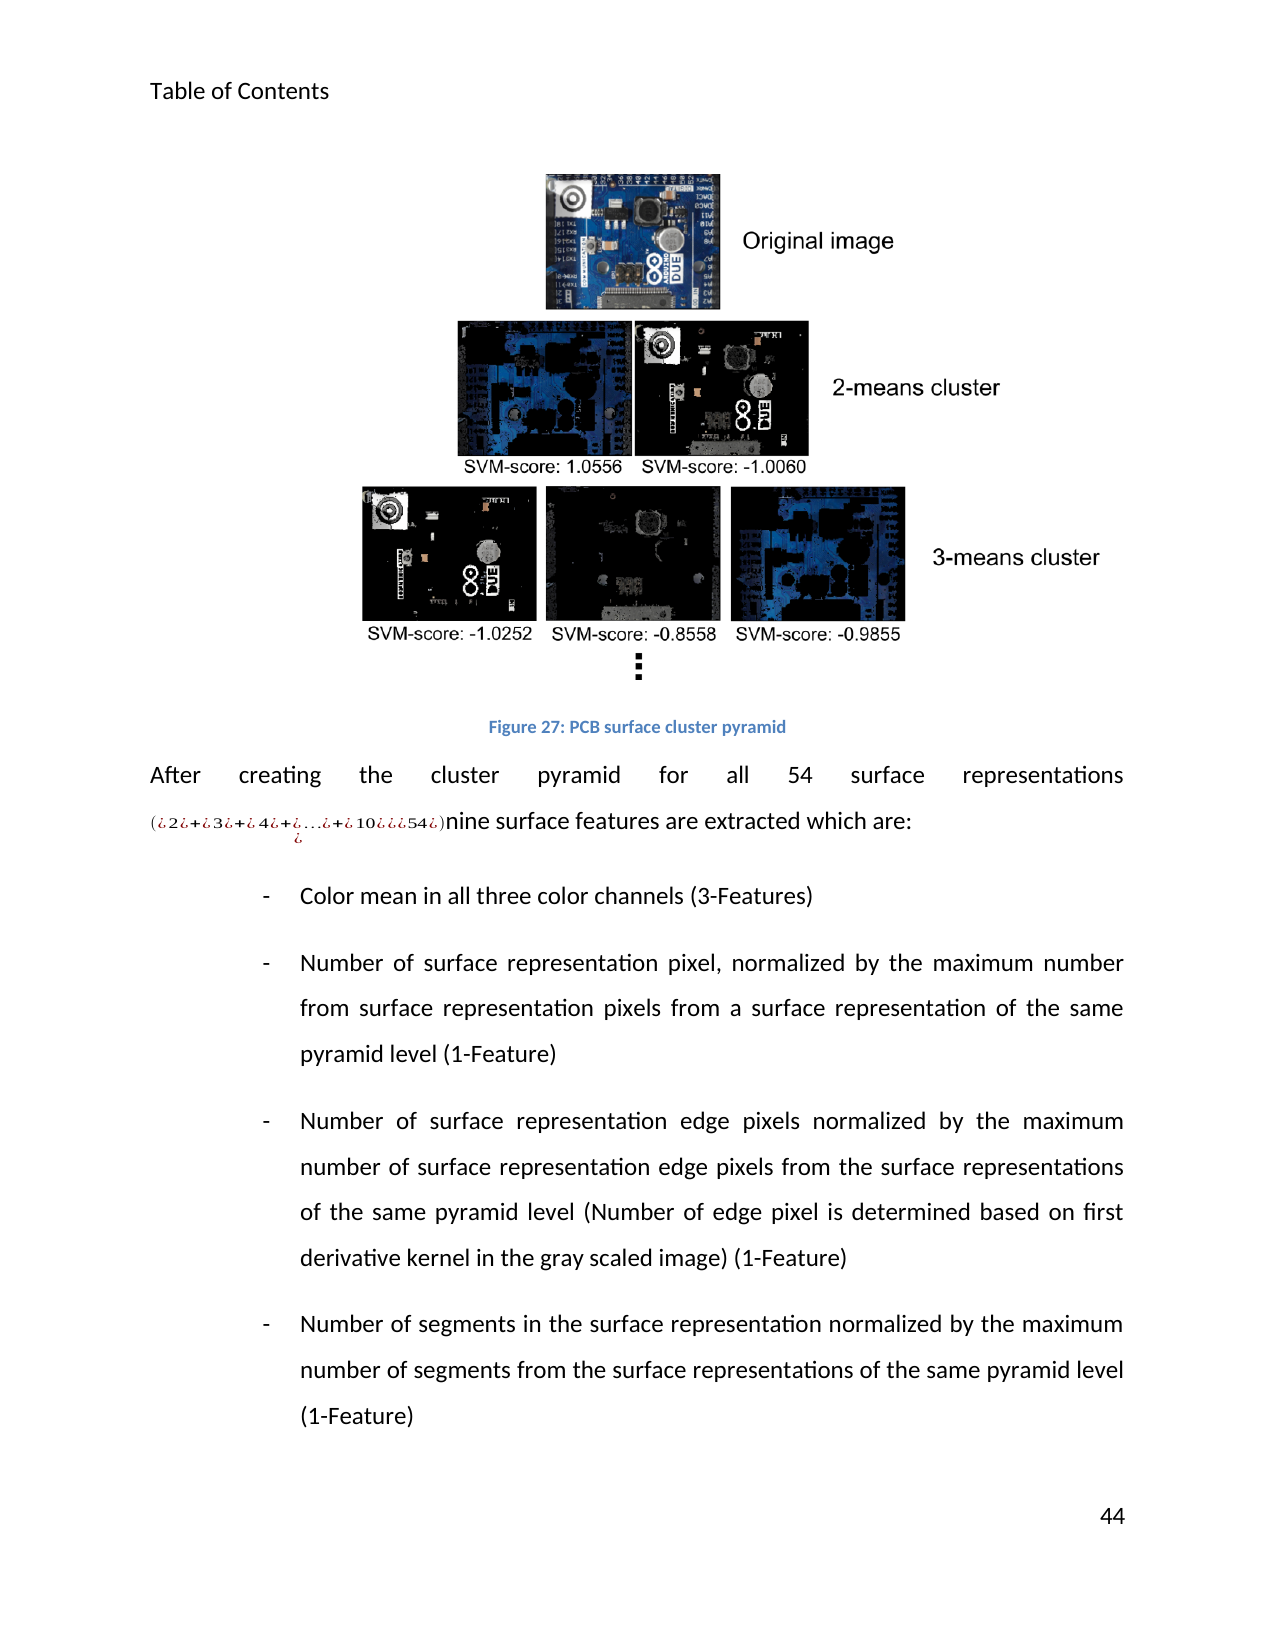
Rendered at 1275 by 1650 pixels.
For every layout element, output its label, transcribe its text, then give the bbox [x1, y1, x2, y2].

text After creating the cluster pyramid for all 54 surface representations nine surface features are extracted which are: [150, 759, 1125, 844]
list Number of surface representation pixel, normalized by the maximum number from surface representation pixels from a surface representation of the same pyramid level (1-Feature) [262, 947, 1125, 1069]
text Figure 27: PCB surface cluster pyramid [150, 716, 1125, 738]
list Color mean in all three color channels (3-Features) [262, 880, 1125, 911]
list Number of surface representation edge pixels normalized by the maximum number of surface representation edge pixels from the surface representations of the same pyramid level (Number of edge pixel is determined based on first derivative kernel in the gray scaled image) (1-Feature) [262, 1105, 1125, 1273]
list Number of segments in the surface representation normalized by the maximum number of segments from the surface representations of the same pyramid level (1-Feature) [262, 1309, 1125, 1431]
